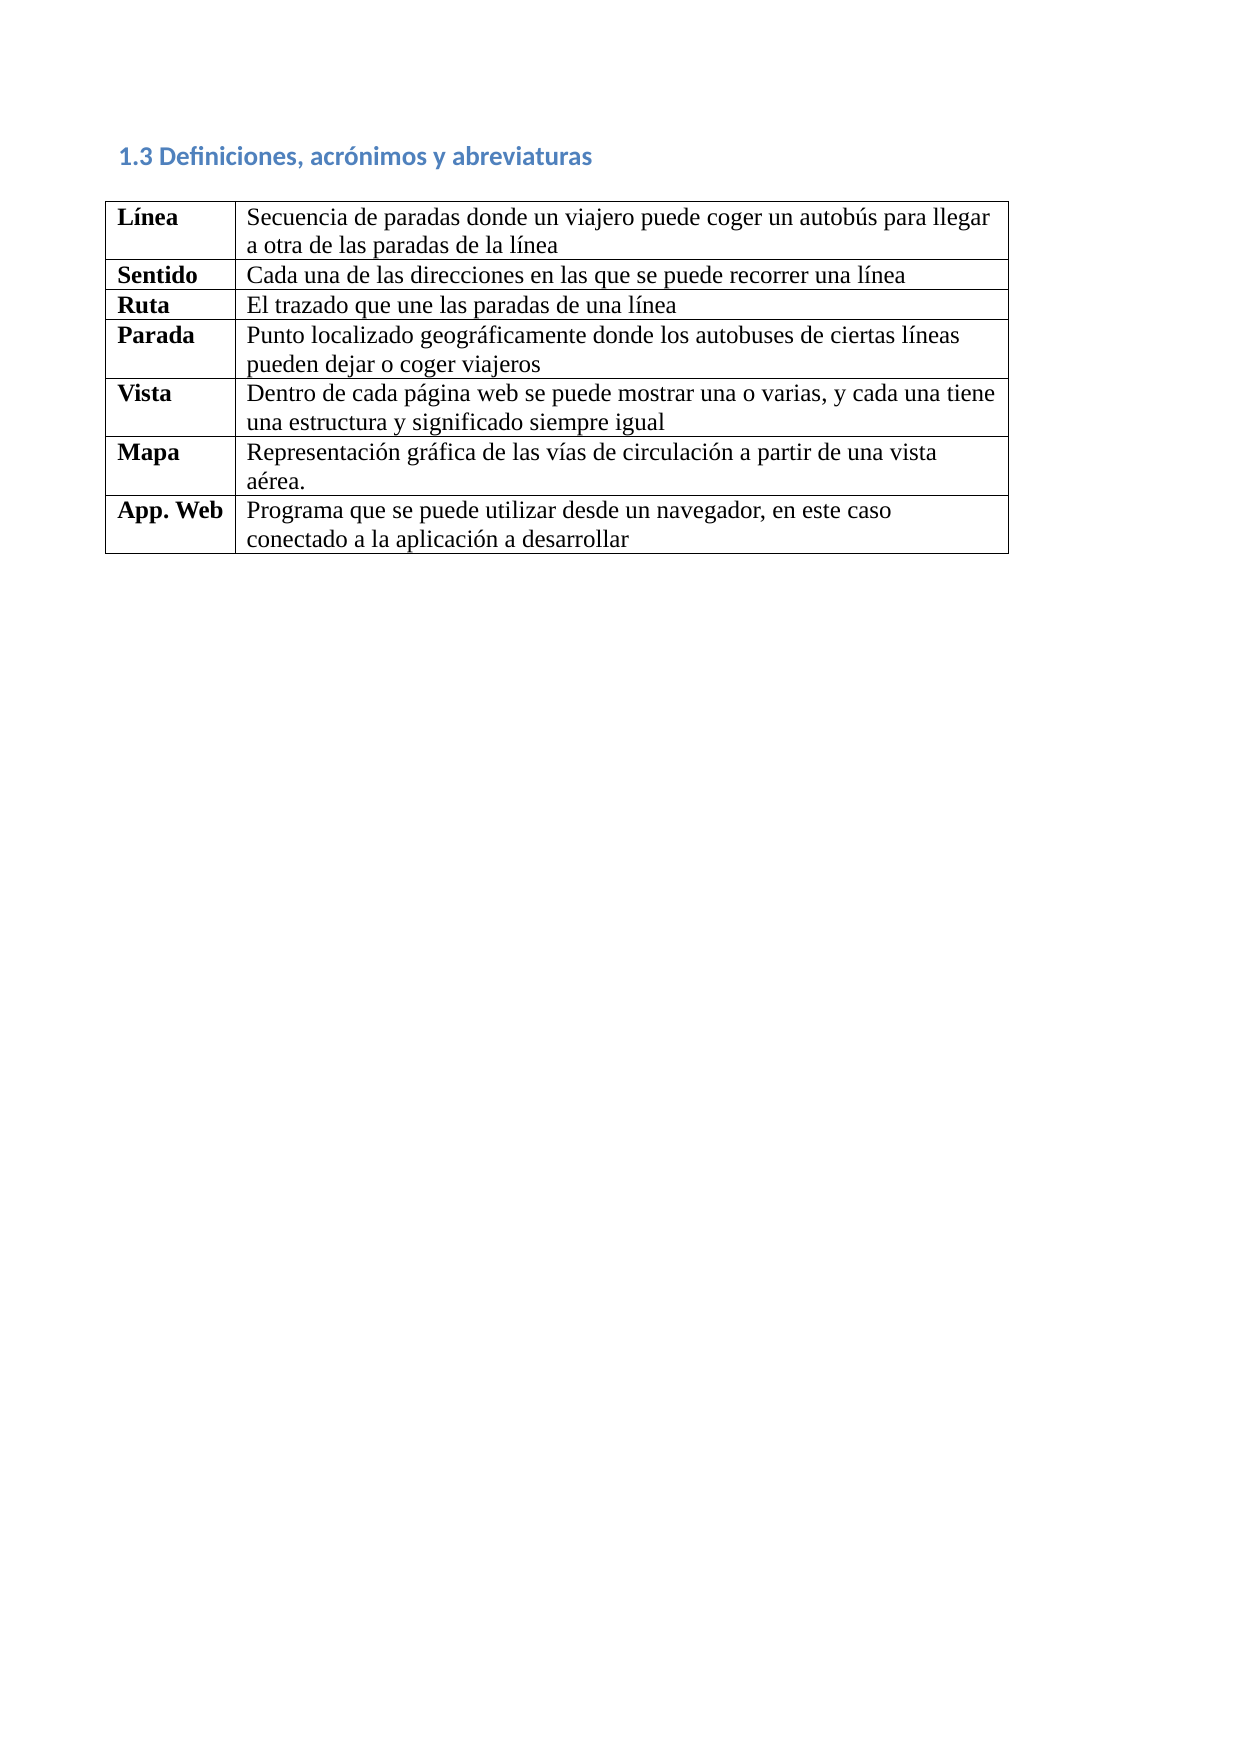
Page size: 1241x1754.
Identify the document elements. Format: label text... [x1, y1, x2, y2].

table_cell Mapa [106, 437, 235, 494]
table_cell Punto localizado geográficamente donde los autobuses de ciertas líneas pueden dejar o coger viajeros [236, 320, 1008, 377]
table_cell Sentido [106, 260, 235, 289]
table_cell El trazado que une las paradas de una línea [236, 290, 1008, 319]
table_cell Vista [106, 379, 235, 436]
table_cell Parada [106, 320, 235, 377]
table_cell Ruta [106, 290, 235, 319]
table_cell Dentro de cada página web se puede mostrar una o varias, y cada una tiene una estructura y significado siempre igual [236, 379, 1008, 436]
table_cell Cada una de las direcciones en las que se puede recorrer una línea [236, 260, 1008, 289]
table_cell App. Web [106, 496, 235, 553]
table_cell Representación gráfica de las vías de circulación a partir de una vista aérea. [236, 437, 1008, 494]
table_cell Programa que se puede utilizar desde un navegador, en este caso conectado a la aplicación a desarrollar [236, 496, 1008, 553]
table_header Línea [106, 202, 235, 259]
table_header Secuencia de paradas donde un viajero puede coger un autobús para llegar a otra de las paradas de la línea [236, 202, 1008, 259]
subtitle 1.3 Definiciones, acrónimos y abreviaturas [118, 139, 1122, 172]
